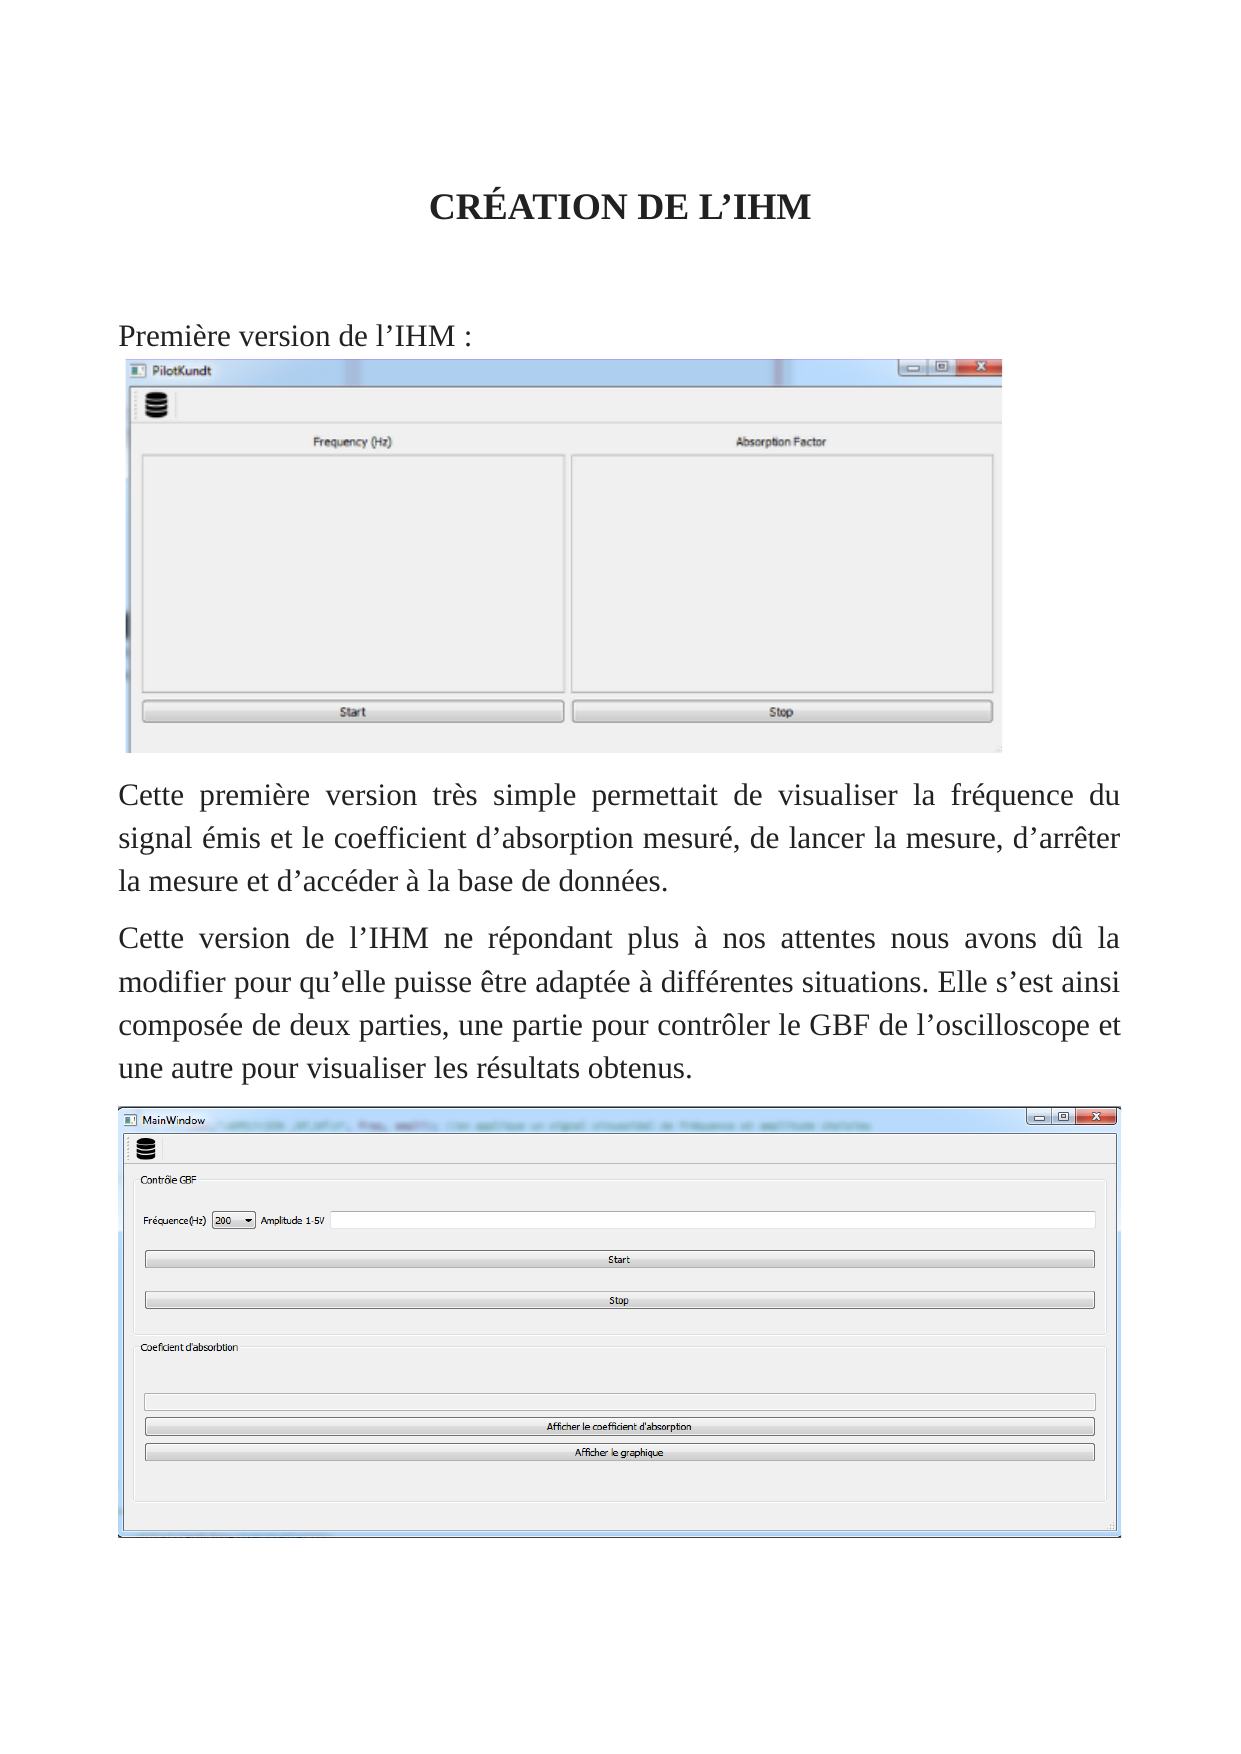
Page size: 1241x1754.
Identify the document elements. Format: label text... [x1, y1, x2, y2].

text Première version de l’IHM : [118, 317, 1122, 353]
picture [125, 359, 1003, 753]
text CRÉATION DE L’IHM [118, 184, 1122, 227]
text Cette version de l’IHM ne répondant plus à nos attentes nous avons dû la modifier pour qu’elle puisse être adaptée à différentes situations. Elle s’est ainsi composée de deux parties, une partie pour contrôler le GBF de l’oscilloscope et une autre pour visualiser les résultats obtenus. [118, 920, 1122, 1085]
picture [118, 1106, 1122, 1538]
text Cette première version très simple permettait de visualiser la fréquence du signal émis et le coefficient d’absorption mesuré, de lancer la mesure, d’arrêter la mesure et d’accéder à la base de données. [118, 776, 1122, 898]
